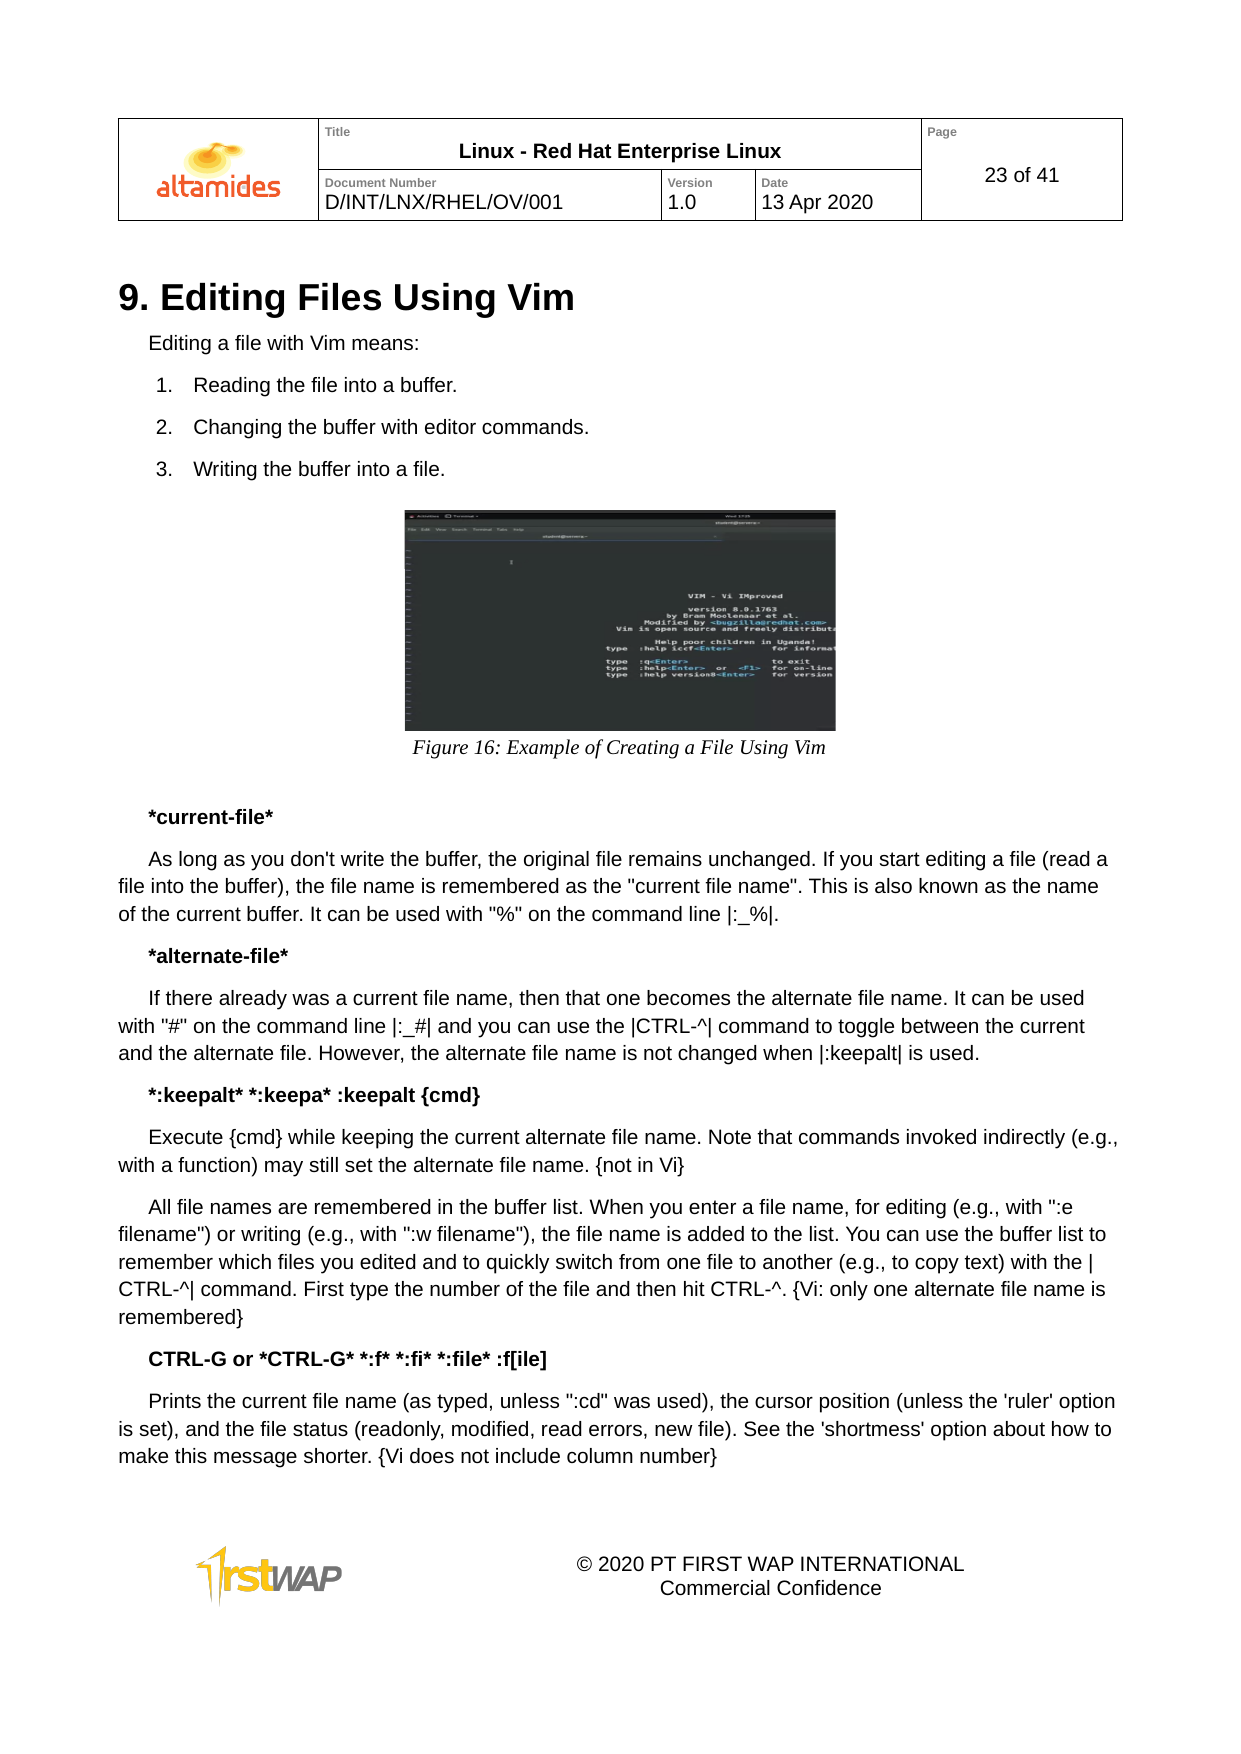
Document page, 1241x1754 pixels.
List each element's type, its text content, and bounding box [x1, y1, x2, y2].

text All file names are remembered in the buffer list. When you enter a file name, for editing (e.g., with ":e filename") or writing (e.g., with ":w filename"), the file name is added to the list. You can use the buffer list to remember which files you edited and to quickly switch from one file to another (e.g., to copy text) with the |CTRL-^| command. First type the number of the file and then hit CTRL-^. {Vi: only one alternate file name is remembered} [118, 1195, 1122, 1329]
list Changing the buffer with editor commands. [156, 415, 1122, 439]
text As long as you don't write the buffer, the original file remains unchanged. If you start editing a file (read a file into the buffer), the file name is remembered as the "current file name". This is also known as the name of the current buffer. It can be used with "%" on the command line |:_%|. [118, 847, 1122, 926]
text *current-file* [118, 805, 1122, 829]
list Writing the buffer into a file. [156, 457, 1122, 481]
text CTRL-G or *CTRL-G* *:f* *:fi* *:file* :f[ile] [118, 1347, 1122, 1371]
text *alternate-file* [118, 944, 1122, 968]
text Execute {cmd} while keeping the current alternate file name. Note that commands invoked indirectly (e.g., with a function) may still set the alternate file name. {not in Vi} [118, 1125, 1122, 1177]
picture [404, 510, 755, 731]
subtitle Editing Files Using Vim [118, 275, 1122, 318]
picture [195, 1546, 342, 1607]
text *:keepalt* *:keepa* :keepalt {cmd} [118, 1083, 1122, 1107]
text If there already was a current file name, then that one becomes the alternate file name. It can be used with "#" on the command line |:_#| and you can use the |CTRL-^| command to toggle between the current and the alternate file. However, the alternate file name is not changed when |:keepalt| is used. [118, 986, 1122, 1065]
text Figure 16: Example of Creating a File Using Vim [404, 510, 836, 759]
list Reading the file into a buffer. [156, 373, 1122, 397]
text Prints the current file name (as typed, unless ":cd" was used), the cursor position (unless the 'ruler' option is set), and the file status (readonly, modified, read errors, new file). See the 'shortmess' option about how to make this message shorter. {Vi does not include column number} [118, 1389, 1122, 1468]
text Editing a file with Vim means: [118, 331, 1122, 355]
